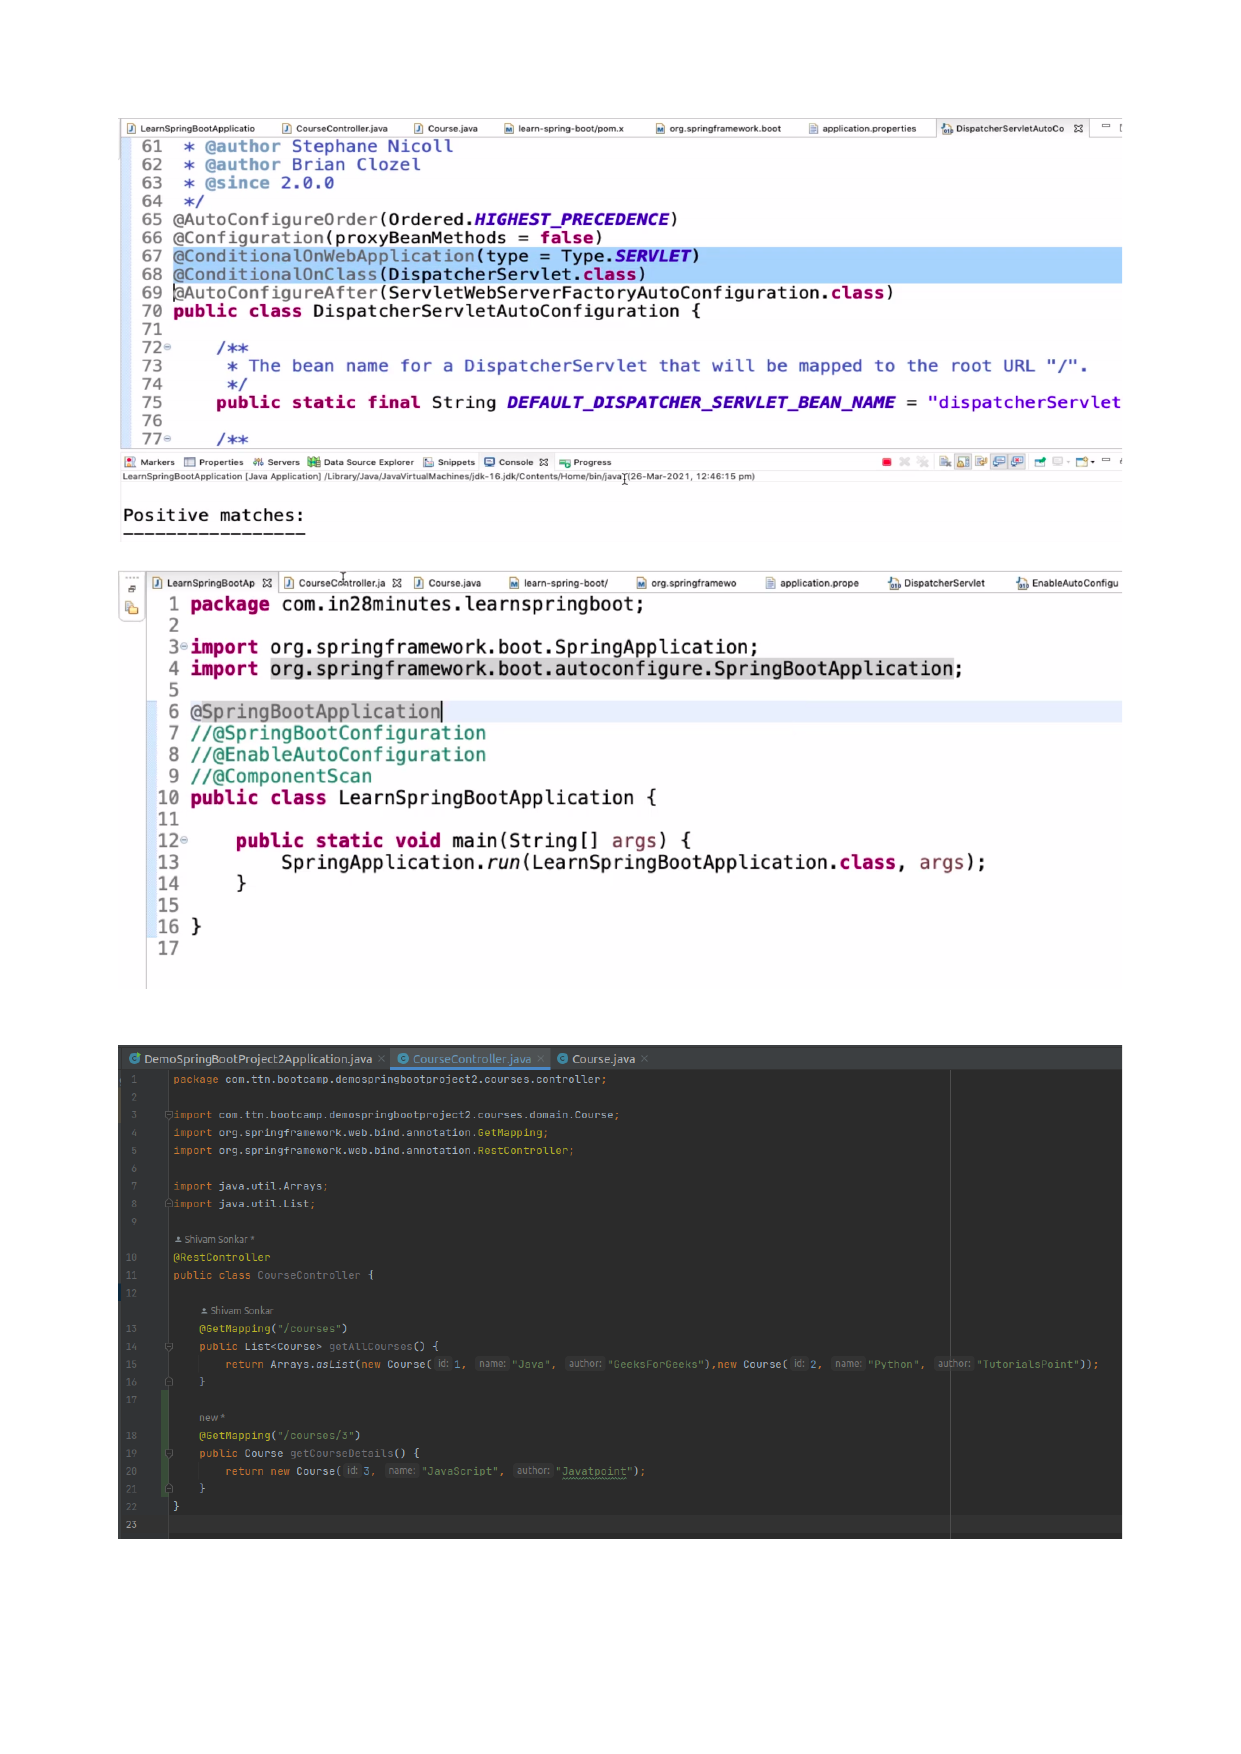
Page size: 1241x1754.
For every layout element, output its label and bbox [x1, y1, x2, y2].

picture [118, 1045, 1123, 1539]
picture [118, 570, 1123, 989]
picture [118, 118, 1123, 542]
